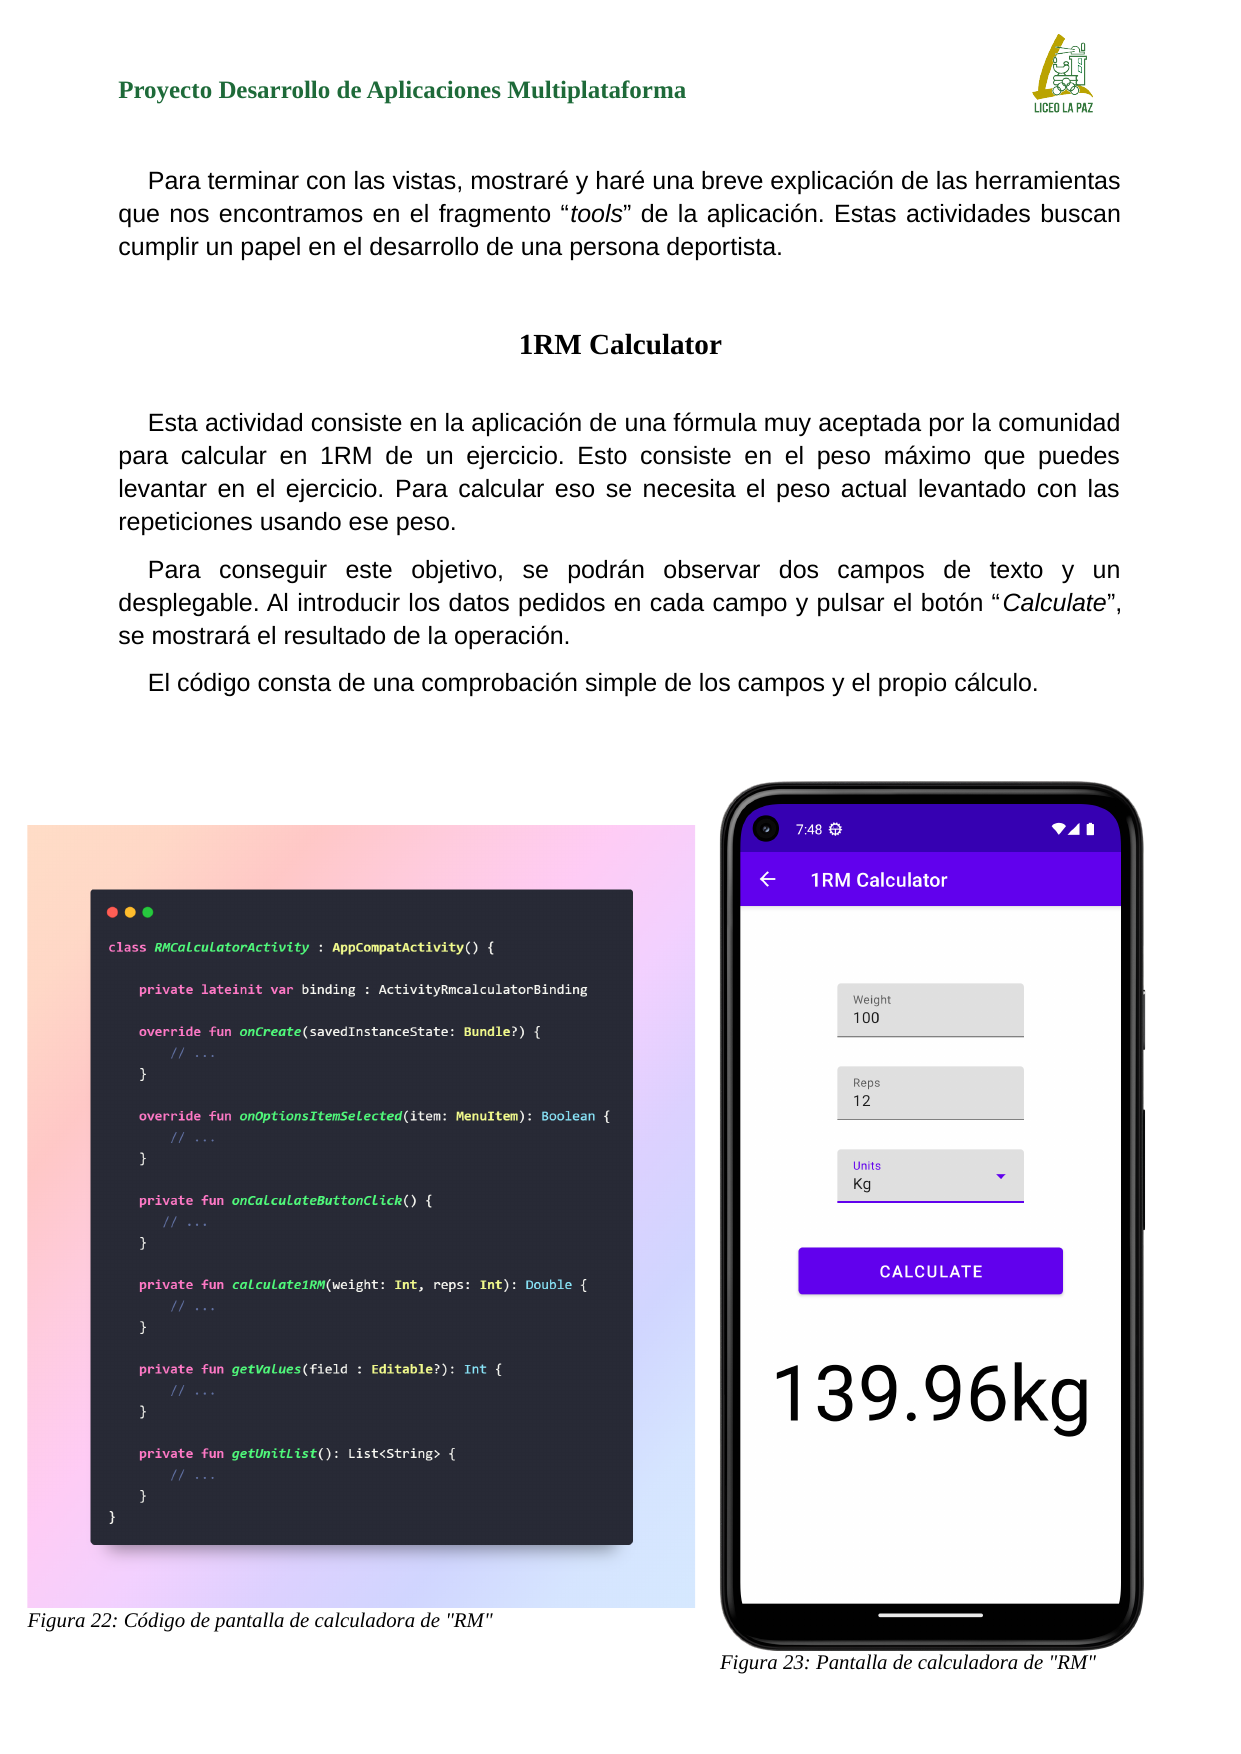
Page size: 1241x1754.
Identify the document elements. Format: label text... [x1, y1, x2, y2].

text Figura 23: Pantalla de calculadora de "RM" [720, 1651, 1145, 1674]
text Figura 22: Código de pantalla de calculadora de "RM" [27, 1608, 695, 1632]
text Para conseguir este objetivo, se podrán observar dos campos de texto y un desplegable. Al introducir los datos pedidos en cada campo y pulsar el botón “Calculate”, se mostrará el resultado de la operación. [118, 555, 1122, 649]
subtitle 1RM Calculator [118, 327, 1122, 361]
picture [1025, 26, 1100, 121]
text Para terminar con las vistas, mostraré y haré una breve explicación de las herramientas que nos encontramos en el fragmento “tools” de la aplicación. Estas actividades buscan cumplir un papel en el desarrollo de una persona deportista. [118, 166, 1122, 261]
picture [719, 781, 1146, 1651]
picture [27, 825, 696, 1608]
text El código consta de una comprobación simple de los campos y el propio cálculo. [118, 668, 1122, 697]
text Esta actividad consiste en la aplicación de una fórmula muy aceptada por la comunidad para calcular en 1RM de un ejercicio. Esto consiste en el peso máximo que puedes levantar en el ejercicio. Para calcular eso se necesita el peso actual levantado con las repeticiones usando ese peso. [118, 408, 1122, 536]
